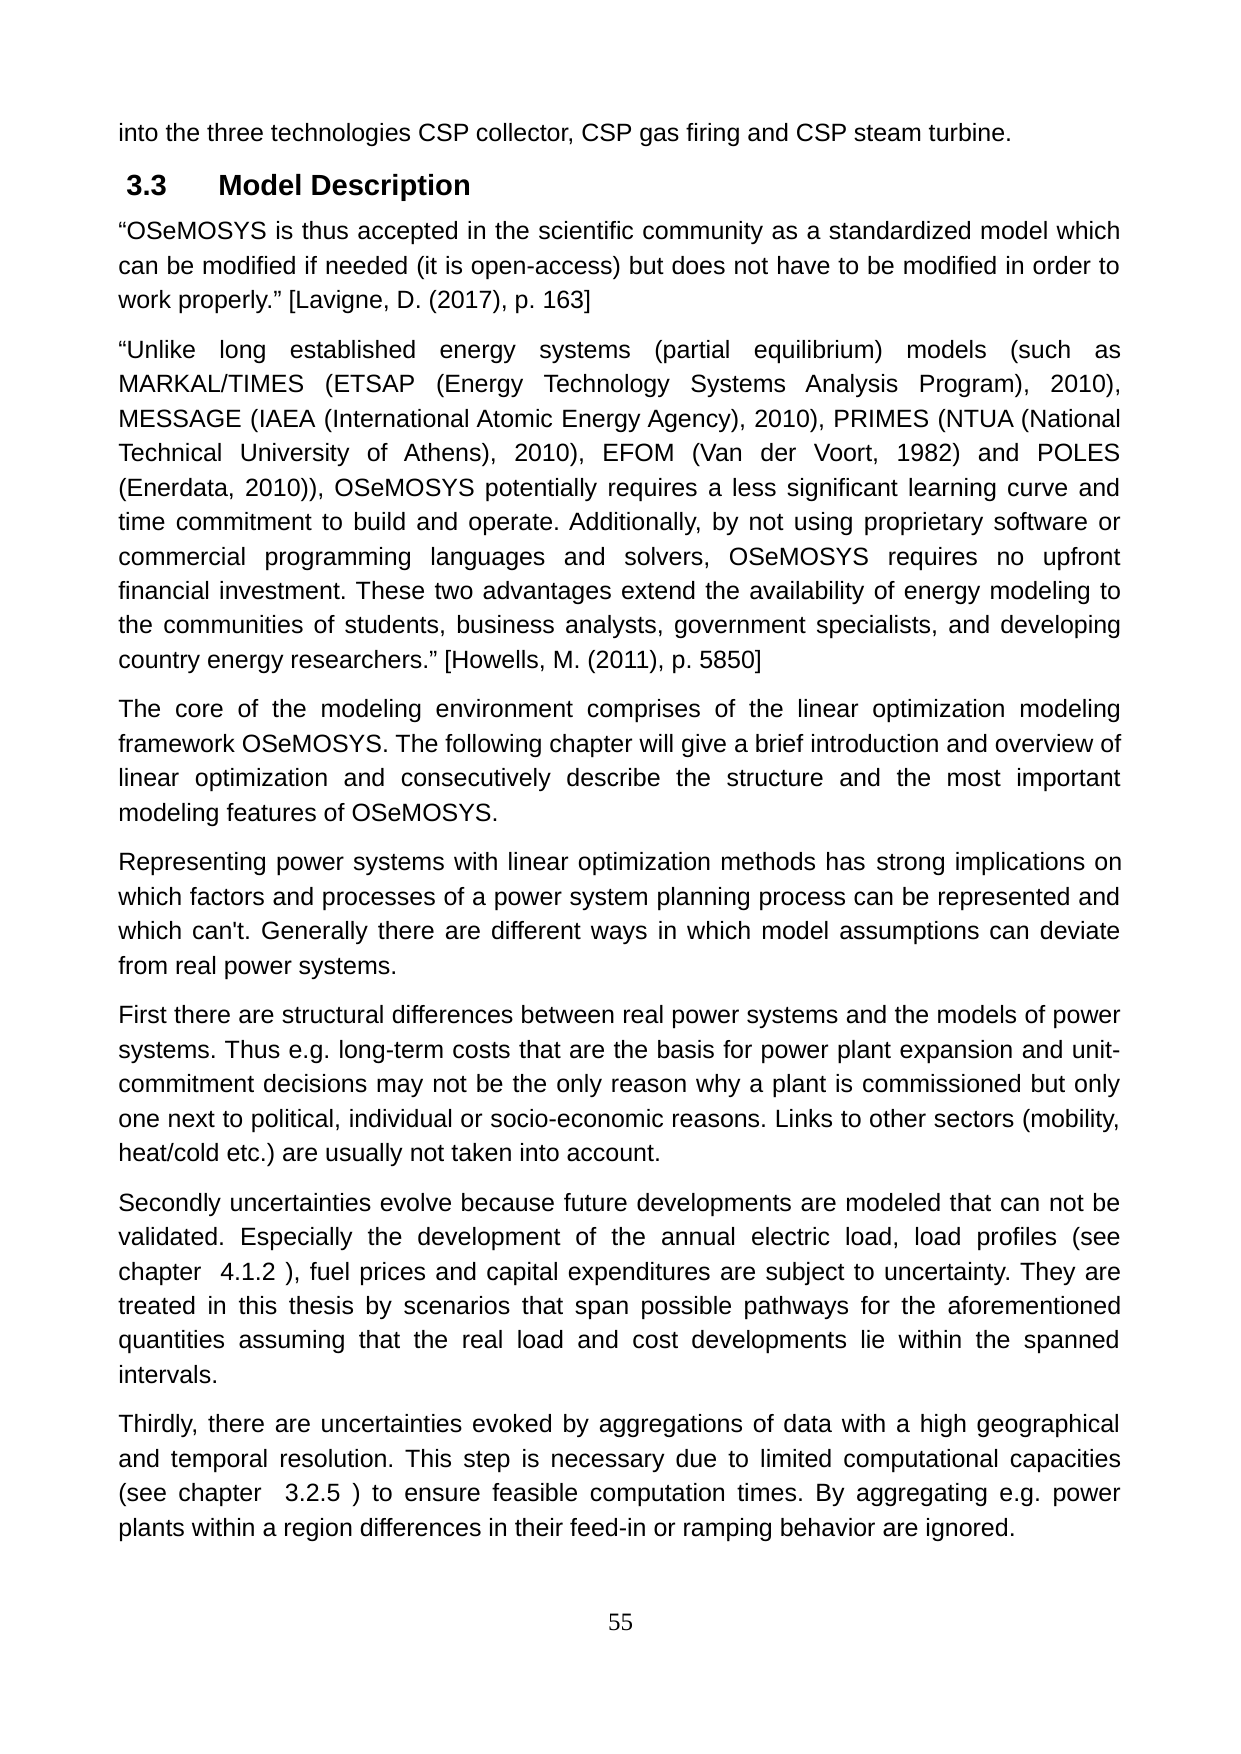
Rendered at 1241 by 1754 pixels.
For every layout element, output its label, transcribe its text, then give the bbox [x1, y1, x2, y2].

text First there are structural differences between real power systems and the models of power systems. Thus e.g. long-term costs that are the basis for power plant expansion and unit-commitment decisions may not be the only reason why a plant is commissioned but only one next to political, individual or socio-economic reasons. Links to other sectors (mobility, heat/cold etc.) are usually not taken into account. [118, 1000, 1122, 1167]
subtitle Model Description [118, 168, 1122, 201]
text Representing power systems with linear optimization methods has strong implications on which factors and processes of a power system planning process can be represented and which can't. Generally there are different ways in which model assumptions can deviate from real power systems. [118, 847, 1122, 979]
text Secondly uncertainties evolve because future developments are modeled that can not be validated. Especially the development of the annual electric load, load profiles (see chapter 4.1.2), fuel prices and capital expenditures are subject to uncertainty. They are treated in this thesis by scenarios that span possible pathways for the aforementioned quantities assuming that the real load and cost developments lie within the spanned intervals. [118, 1188, 1122, 1389]
text “Unlike long established energy systems (partial equilibrium) models (such as MARKAL/TIMES (ETSAP (Energy Technology Systems Analysis Program), 2010), MESSAGE (IAEA (International Atomic Energy Agency), 2010), PRIMES (NTUA (National Technical University of Athens), 2010), EFOM (Van der Voort, 1982) and POLES (Enerdata, 2010)), OSeMOSYS potentially requires a less significant learning curve and time commitment to build and operate. Additionally, by not using proprietary software or commercial programming languages and solvers, OSeMOSYS requires no upfront financial investment. These two advantages extend the availability of energy modeling to the communities of students, business analysts, government specialists, and developing country energy researchers.” [Howells, M. (2011), p. 5850] [118, 334, 1122, 674]
text into the three technologies CSP collector, CSP gas firing and CSP steam turbine. [118, 118, 1122, 147]
text “OSeMOSYS is thus accepted in the scientific community as a standardized model which can be modified if needed (it is open-access) but does not have to be modified in order to work properly.” [Lavigne, D. (2017), p. 163] [118, 216, 1122, 314]
text The core of the modeling environment comprises of the linear optimization modeling framework OSeMOSYS. The following chapter will give a brief introduction and overview of linear optimization and consecutively describe the structure and the most important modeling features of OSeMOSYS. [118, 694, 1122, 827]
text Thirdly, there are uncertainties evoked by aggregations of data with a high geographical and temporal resolution. This step is necessary due to limited computational capacities (see chapter 3.2.5) to ensure feasible computation times. By aggregating e.g. power plants within a region differences in their feed-in or ramping behavior are ignored. [118, 1409, 1122, 1542]
